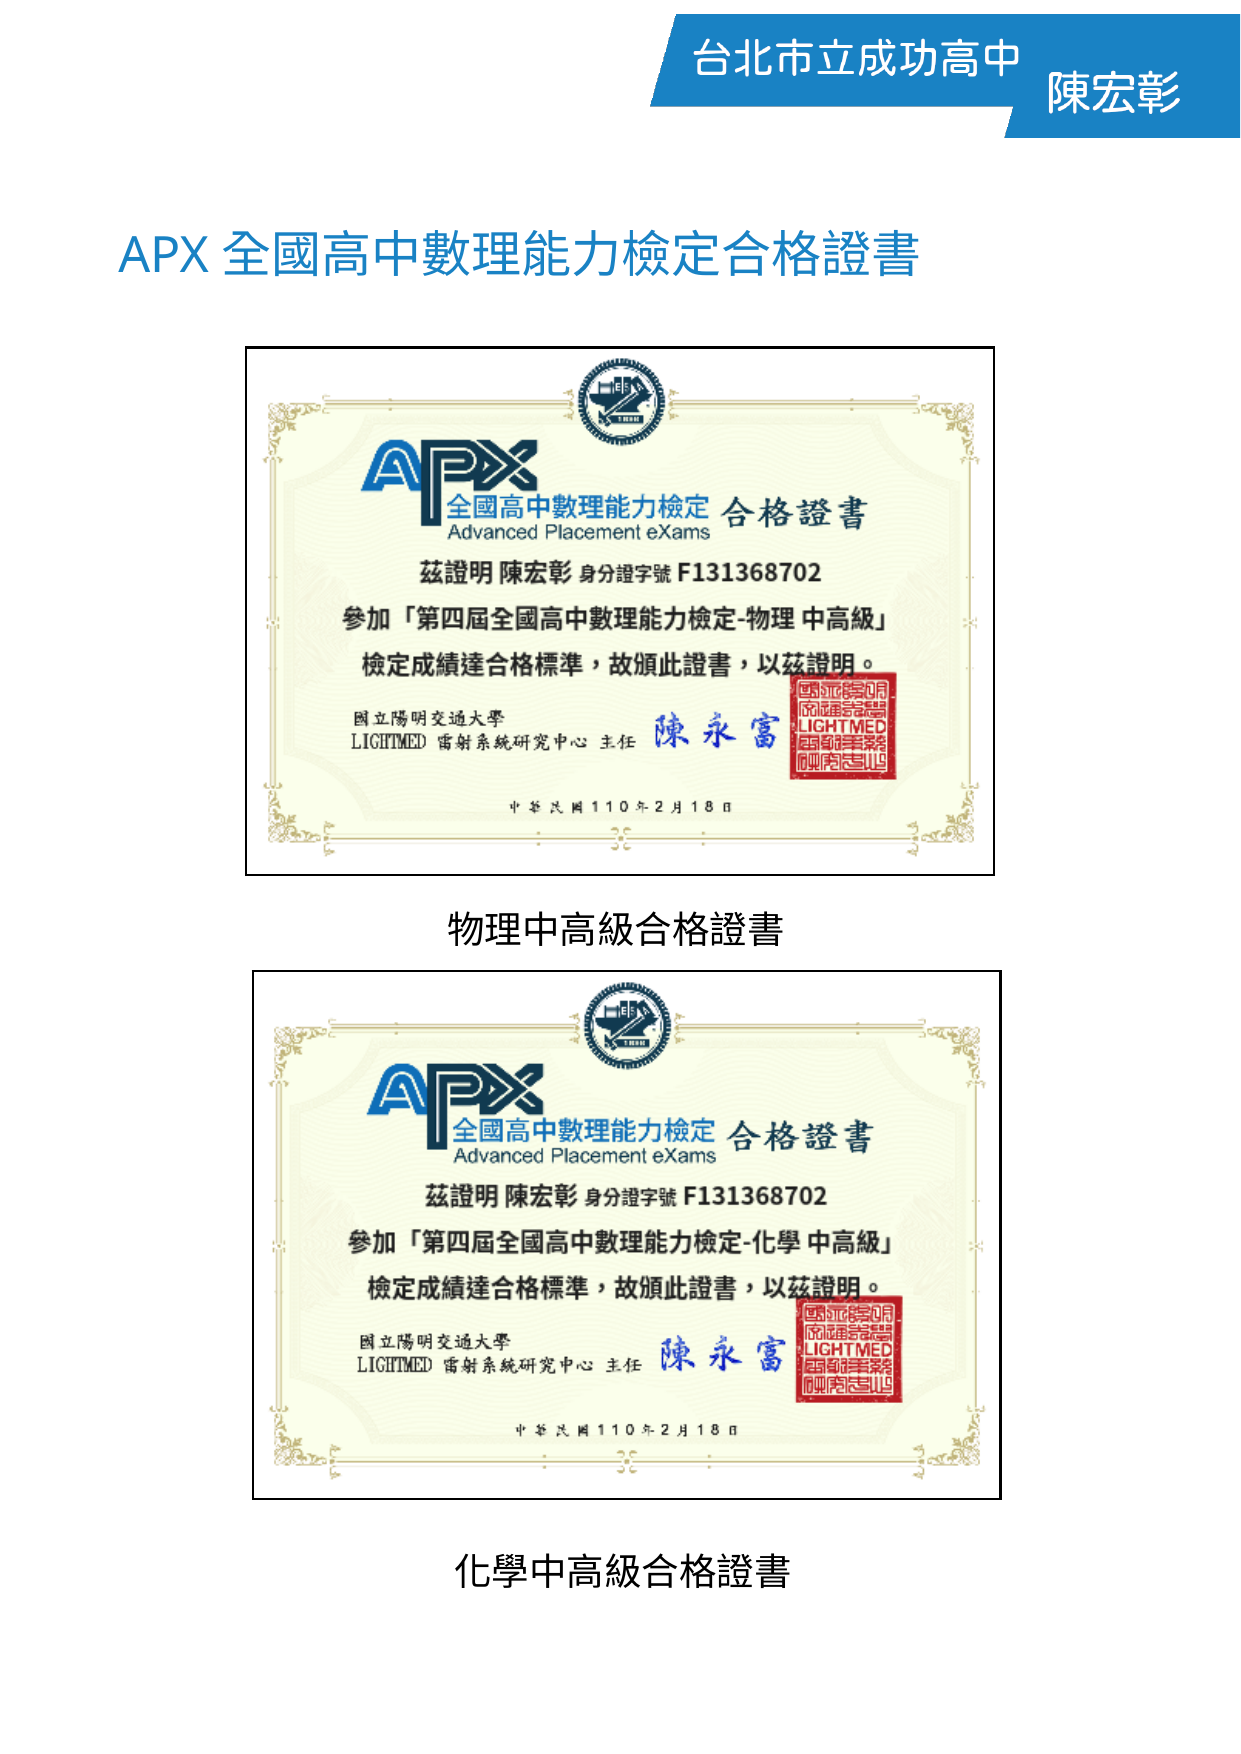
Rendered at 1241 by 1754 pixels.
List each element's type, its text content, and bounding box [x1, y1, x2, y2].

subtitle APX 全國高中數理能力檢定合格證書 [118, 214, 1122, 287]
picture [250, 351, 990, 872]
picture [256, 975, 997, 1495]
picture [0, 0, 1241, 152]
